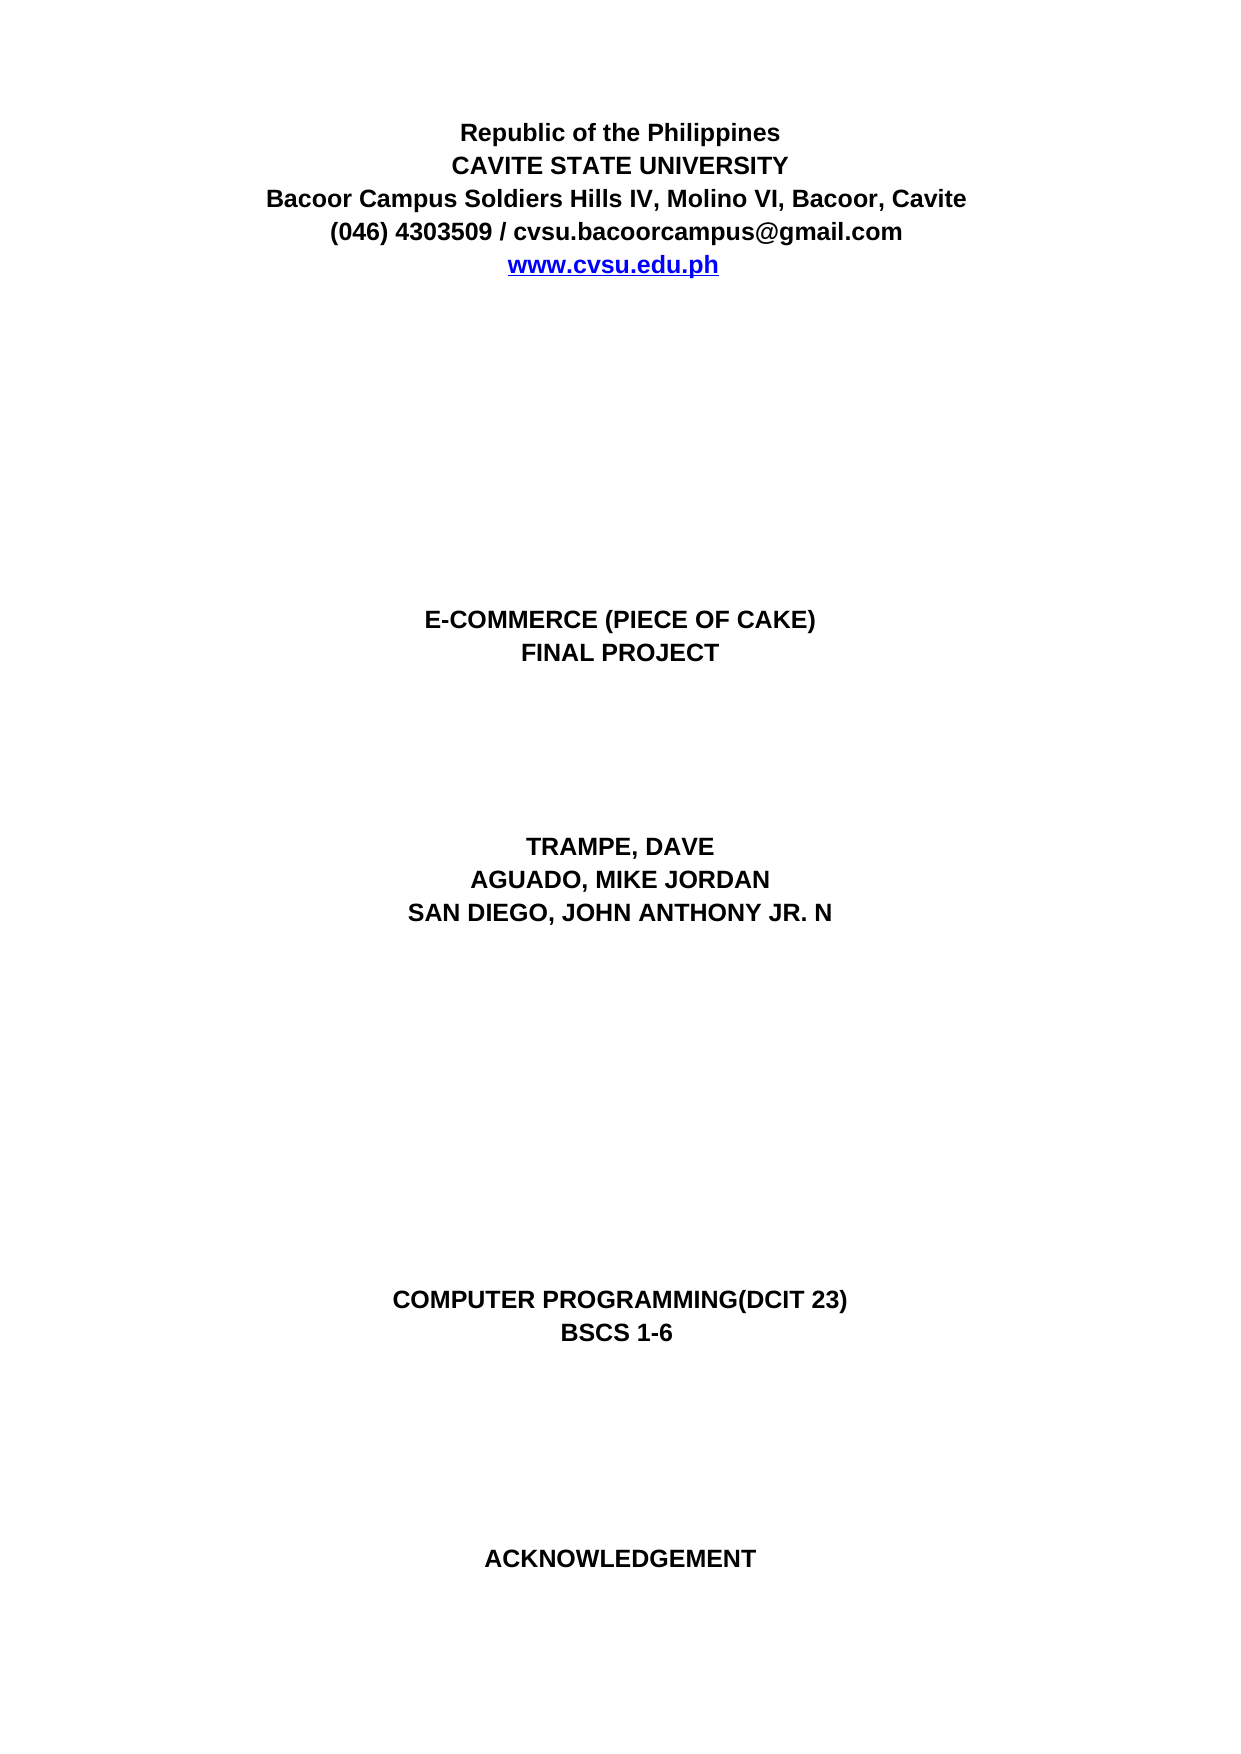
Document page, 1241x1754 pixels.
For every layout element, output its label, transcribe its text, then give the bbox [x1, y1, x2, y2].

text www.cvsu.edu.ph [118, 250, 1122, 279]
text ACKNOWLEDGEMENT [118, 1544, 1122, 1573]
text Republic of the Philippines [118, 118, 1122, 147]
text SAN DIEGO, JOHN ANTHONY JR. N [118, 898, 1122, 927]
text (046) 4303509 / cvsu.bacoorcampus@gmail.com [118, 217, 1122, 246]
text E-COMMERCE (PIECE OF CAKE) [118, 605, 1122, 634]
text AGUADO, MIKE JORDAN [118, 865, 1122, 894]
text FINAL PROJECT [118, 638, 1122, 667]
text Bacoor Campus Soldiers Hills IV, Molino VI, Bacoor, Cavite [118, 184, 1122, 213]
text CAVITE STATE UNIVERSITY [118, 151, 1122, 180]
text COMPUTER PROGRAMMING(DCIT 23) [118, 1285, 1122, 1314]
text BSCS 1-6 [118, 1318, 1122, 1347]
text TRAMPE, DAVE [118, 832, 1122, 861]
